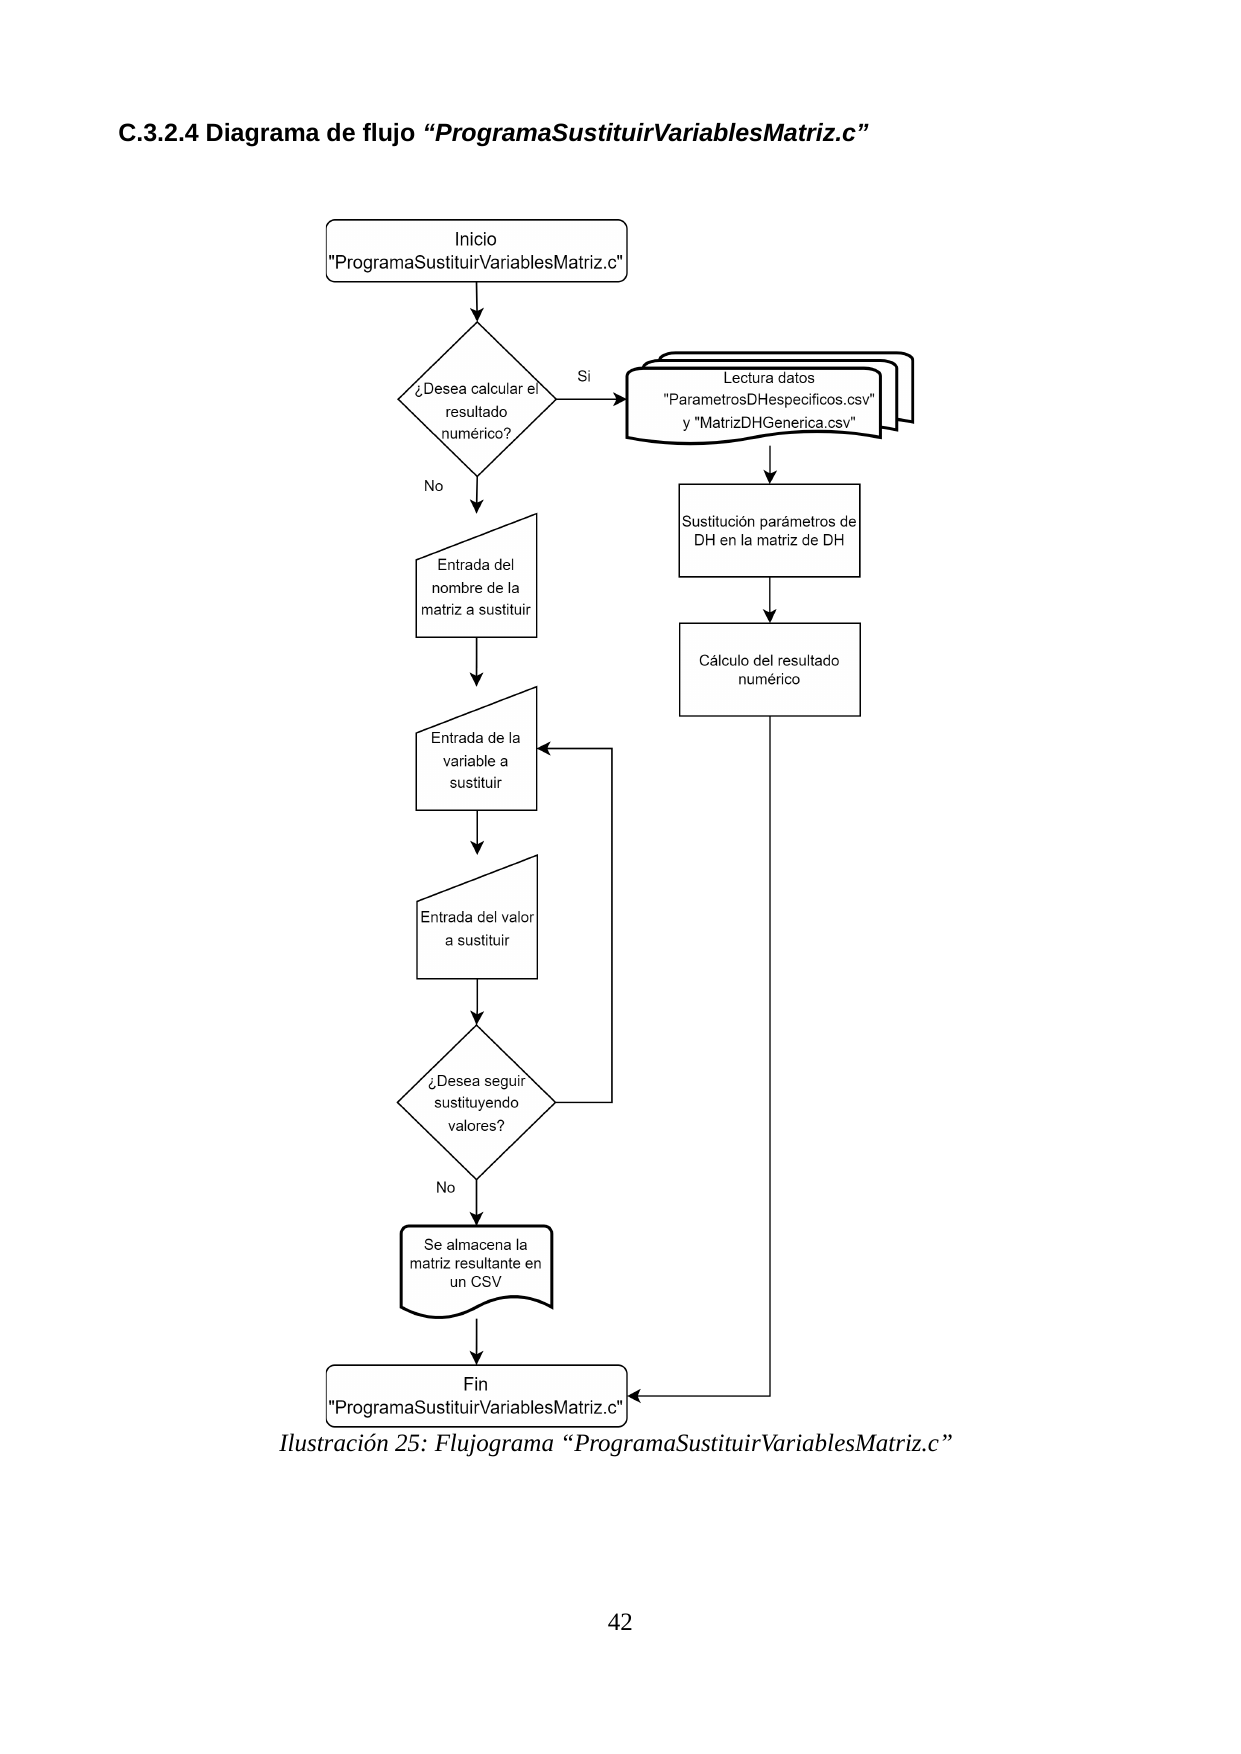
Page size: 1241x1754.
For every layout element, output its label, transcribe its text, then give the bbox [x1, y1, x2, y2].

text Ilustración 25: Flujograma “ProgramaSustituirVariablesMatriz.c” [279, 232, 961, 1457]
subtitle C.3.2.4 Diagrama de flujo “ProgramaSustituirVariablesMatriz.c” [118, 118, 1122, 147]
